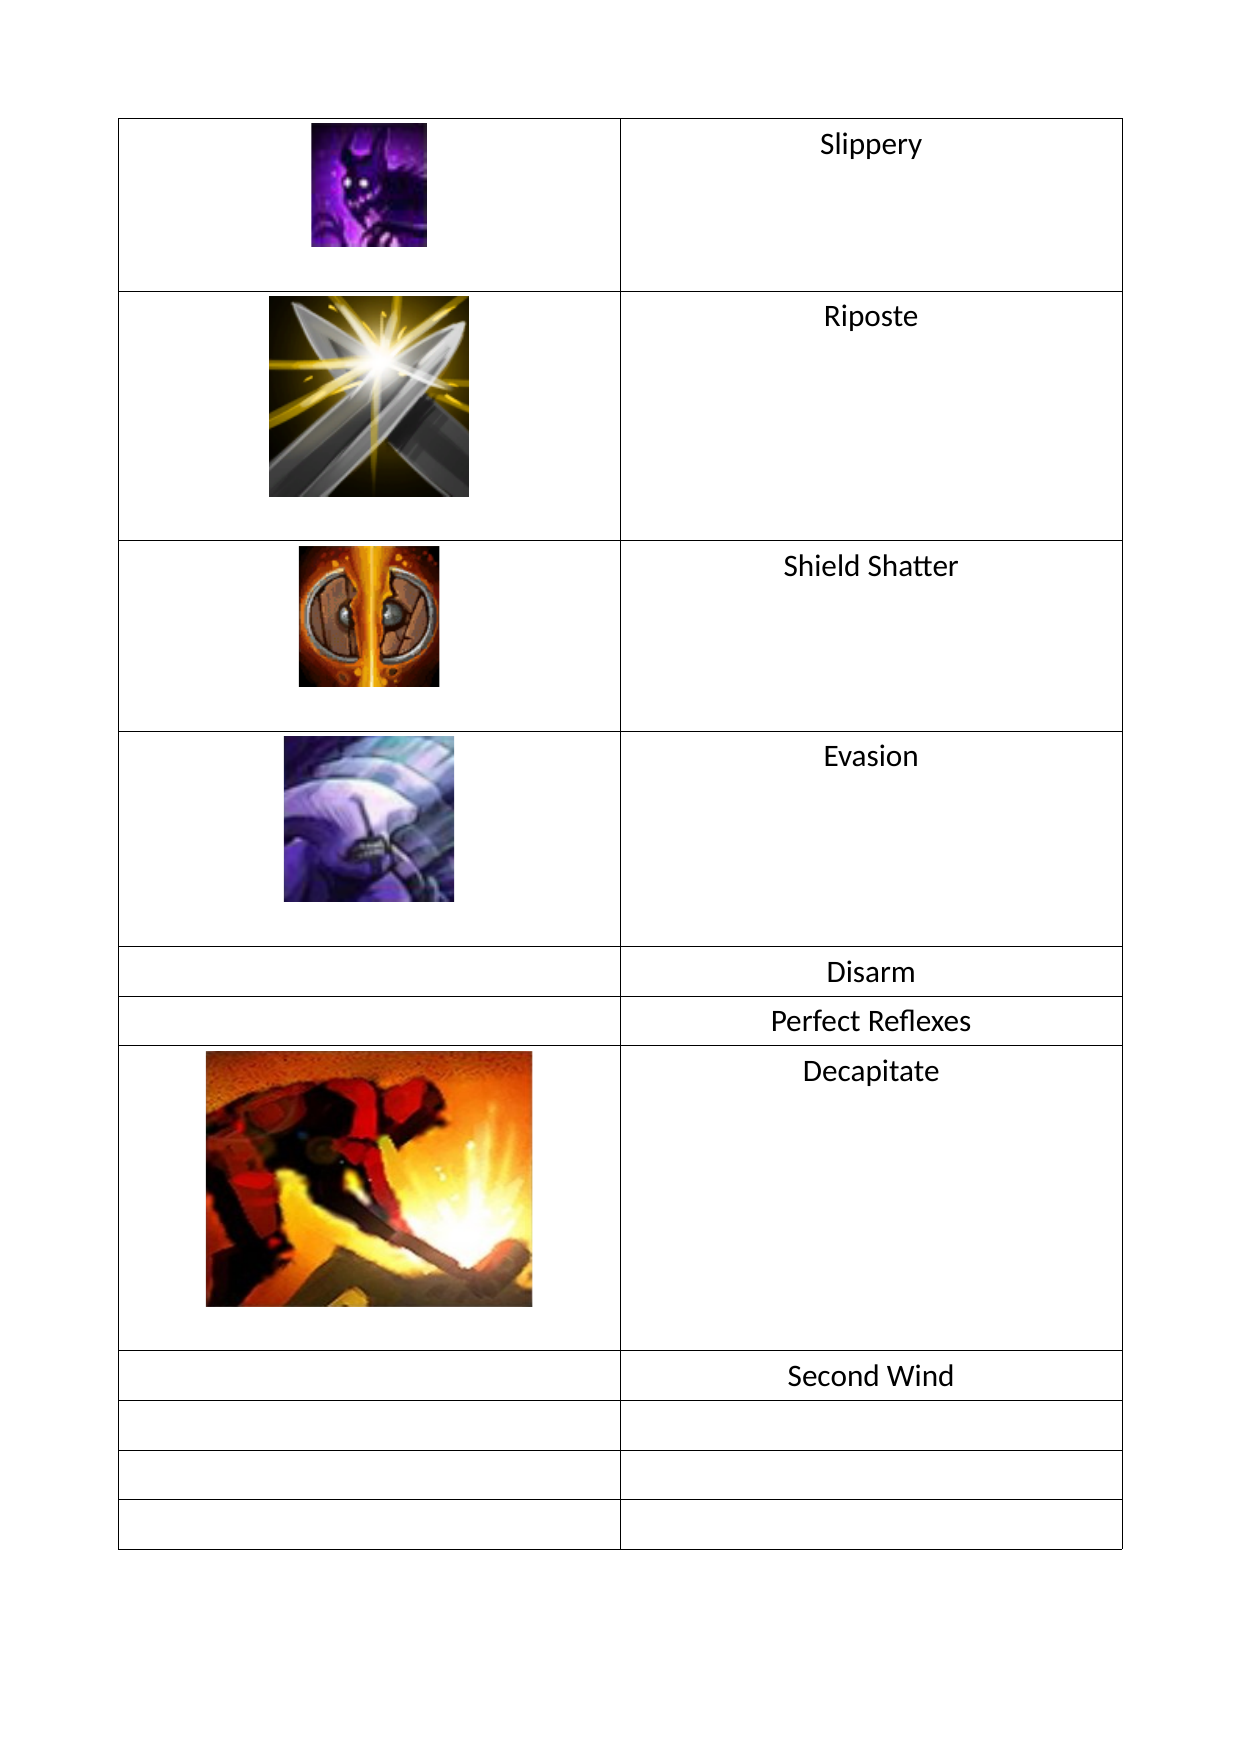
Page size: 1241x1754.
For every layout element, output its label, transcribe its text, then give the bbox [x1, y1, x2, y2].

picture [269, 296, 469, 497]
table_cell [119, 1500, 620, 1549]
table_cell Shield Shatter [621, 541, 1122, 731]
table_cell [119, 119, 620, 291]
table_cell [621, 1451, 1122, 1499]
table_cell Decapitate [621, 1046, 1122, 1350]
picture [311, 123, 427, 247]
table_cell Slippery [621, 119, 1122, 291]
table_cell Riposte [621, 292, 1122, 540]
table_cell [119, 1046, 620, 1350]
table_cell [621, 1401, 1122, 1449]
picture [205, 1051, 533, 1307]
table_cell [119, 732, 620, 946]
table_cell [119, 292, 620, 540]
table_cell [119, 1401, 620, 1449]
table_cell Disarm [621, 947, 1122, 996]
picture [298, 546, 440, 687]
table_cell Perfect Reflexes [621, 997, 1122, 1045]
table_cell [119, 1451, 620, 1499]
table_cell [119, 947, 620, 996]
picture [283, 736, 455, 902]
table_cell Second Wind [621, 1351, 1122, 1400]
table_cell [621, 1500, 1122, 1549]
table_cell Evasion [621, 732, 1122, 946]
table_cell [119, 541, 620, 731]
table_cell [119, 997, 620, 1045]
table_cell [119, 1351, 620, 1400]
